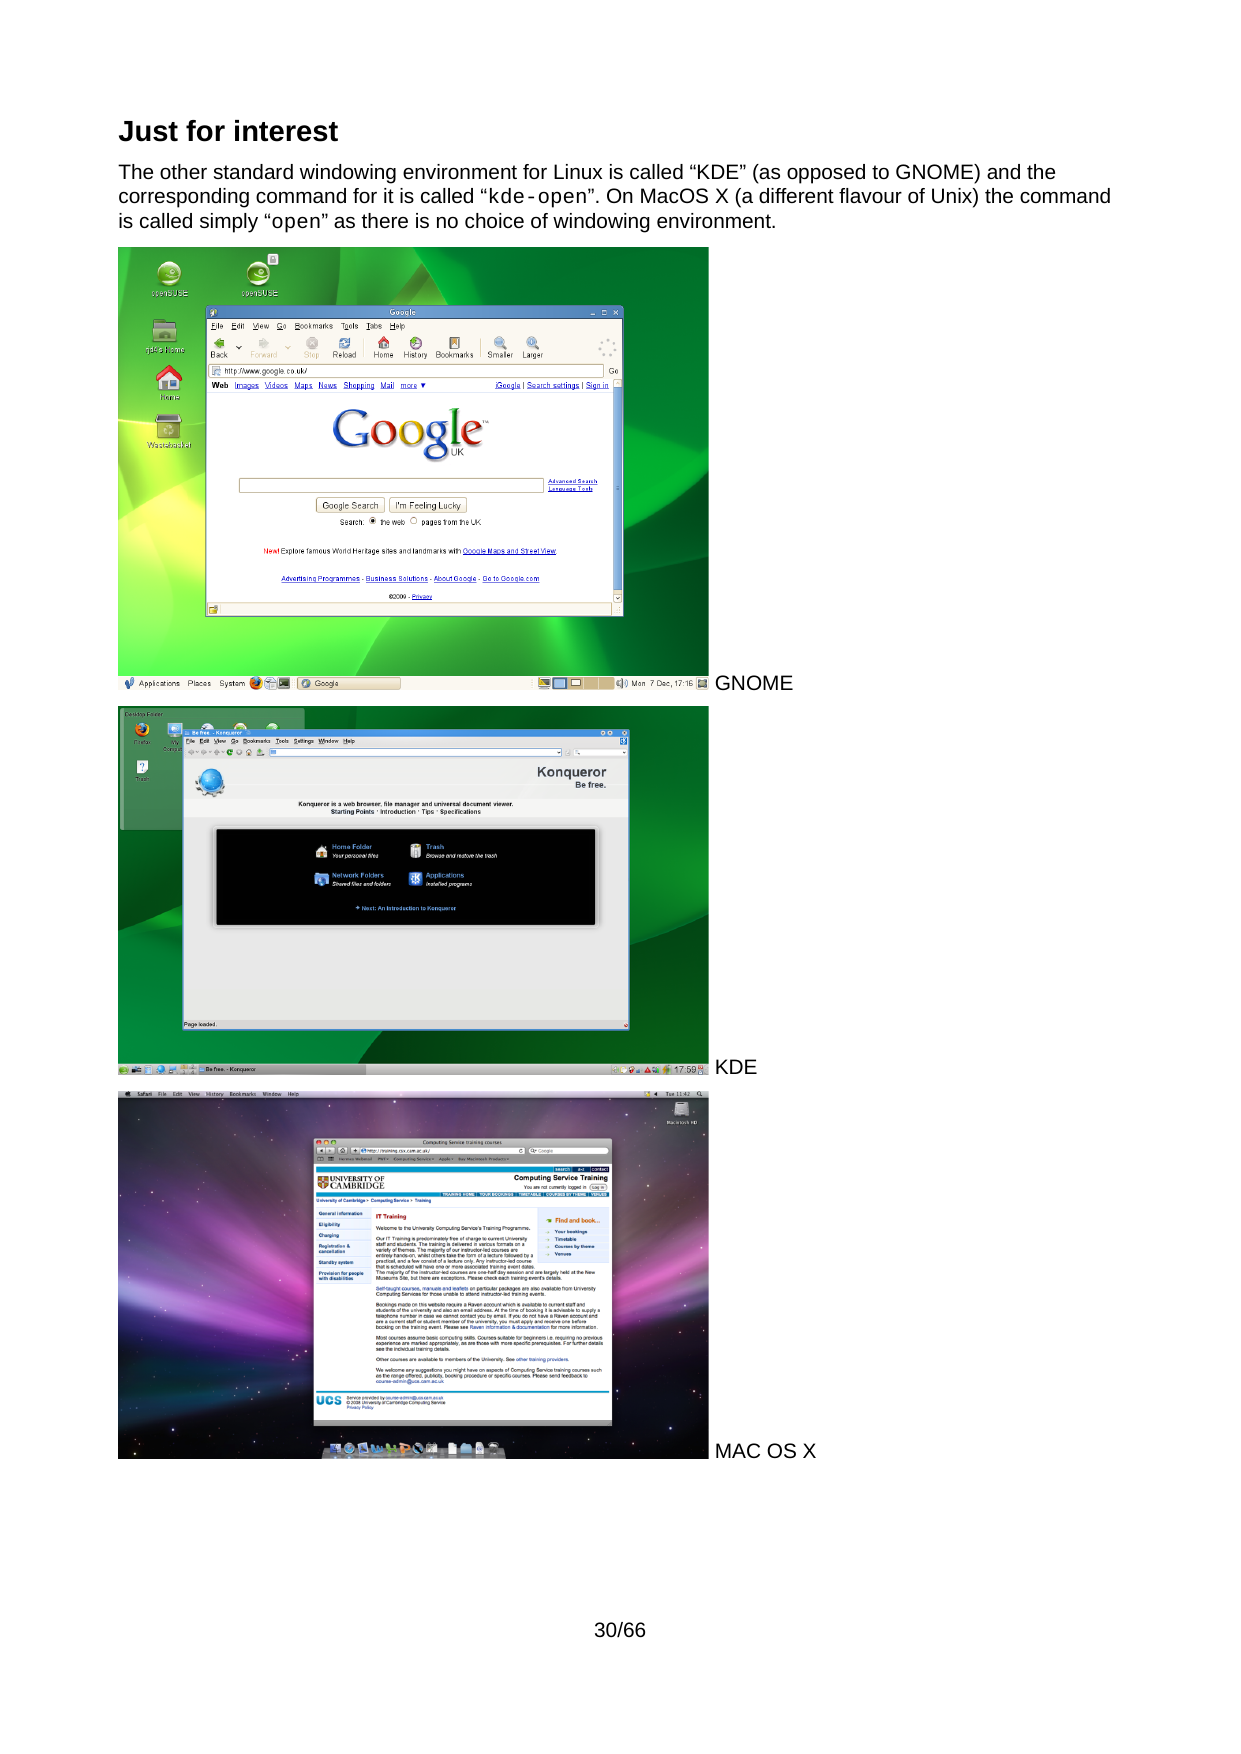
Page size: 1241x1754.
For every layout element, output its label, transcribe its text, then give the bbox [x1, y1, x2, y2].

picture [118, 706, 709, 1075]
picture [118, 1091, 709, 1459]
text The other standard windowing environment for Linux is called “KDE” (as opposed to GNOME) and the corresponding command for it is called “kde-open”. On MacOS X (a different flavour of Unix) the command is called simply “open” as there is no choice of windowing environment. [118, 159, 1122, 235]
subtitle Just for interest [118, 113, 1122, 147]
picture [118, 247, 709, 690]
text MAC OS X [118, 1091, 1122, 1463]
text KDE [118, 707, 1122, 1078]
text GNOME [118, 248, 1122, 694]
